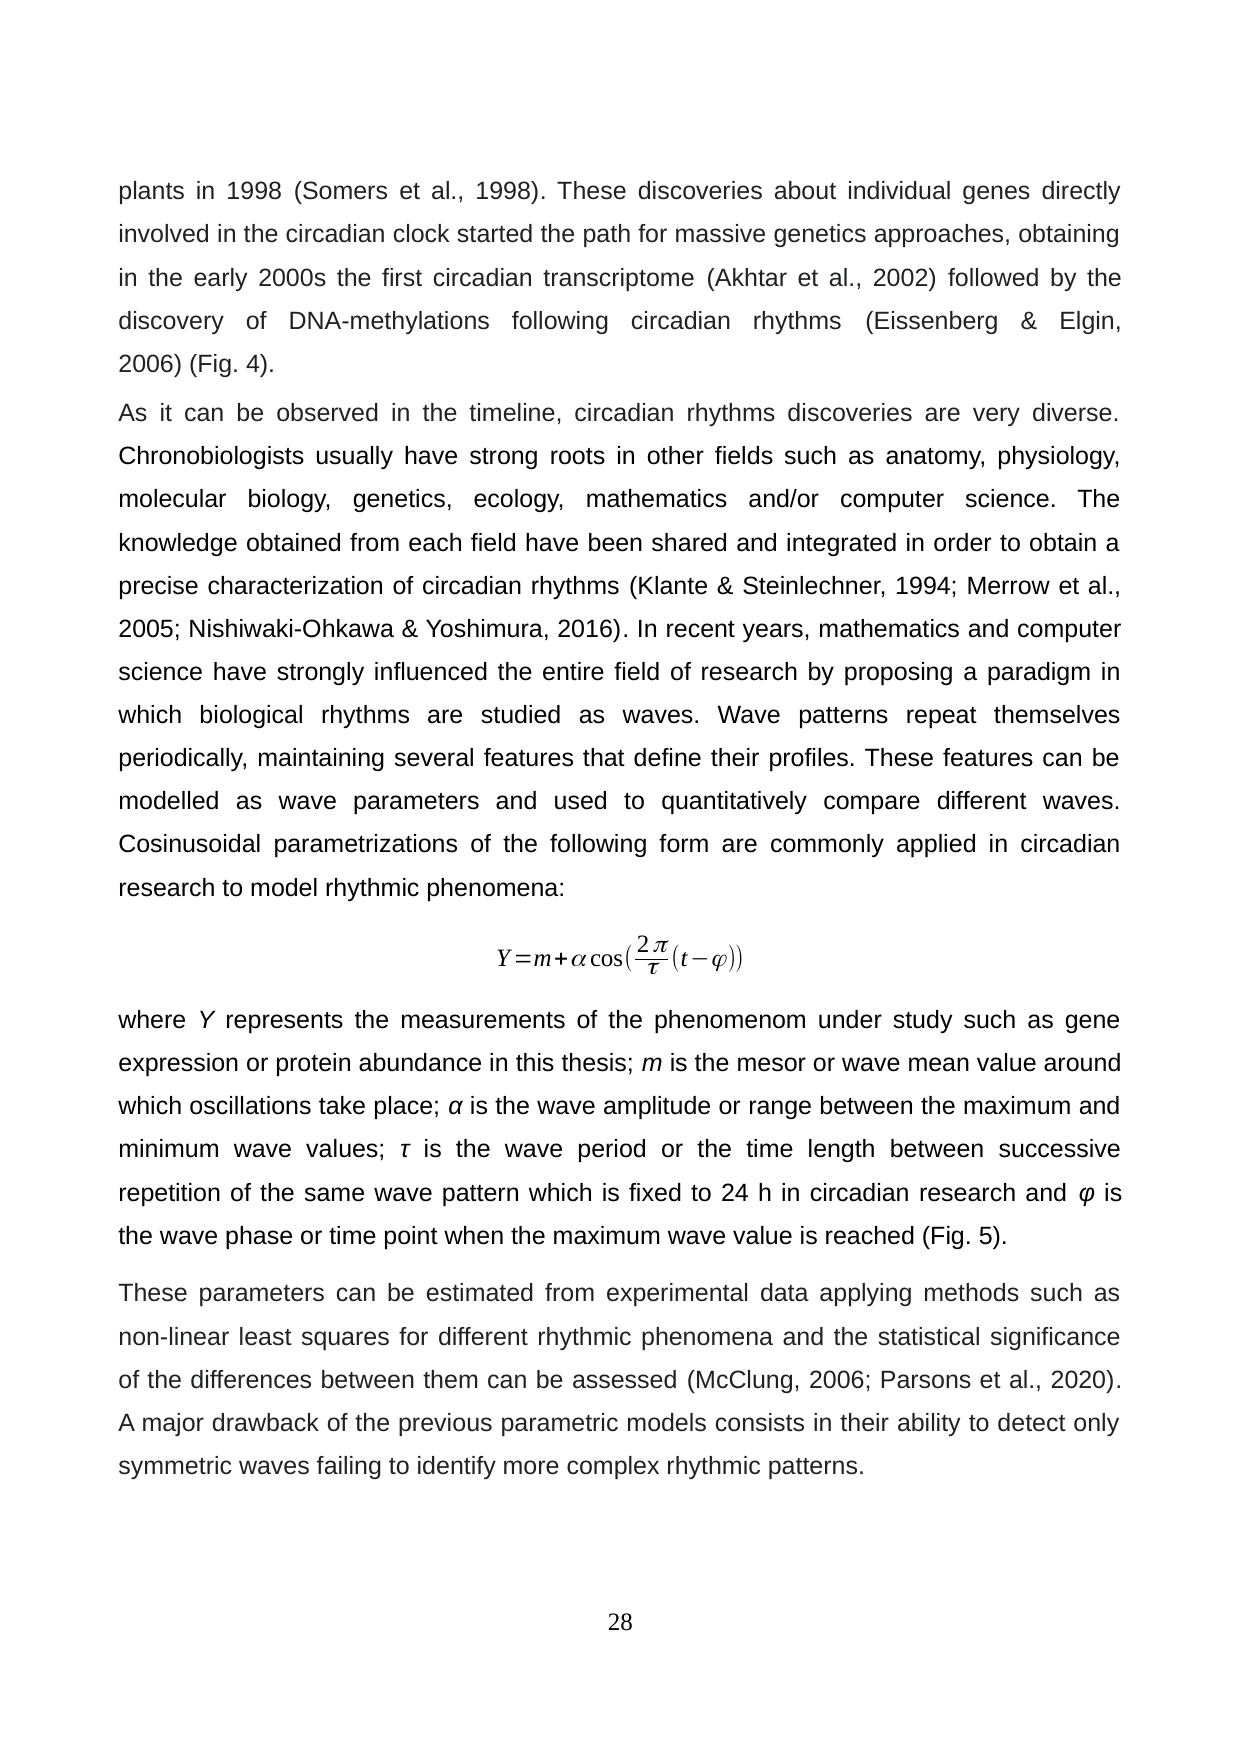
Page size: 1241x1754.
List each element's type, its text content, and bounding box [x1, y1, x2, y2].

text These parameters can be estimated from experimental data applying methods such as non-linear least squares for different rhythmic phenomena and the statistical significance of the differences between them can be assessed (McClung, 2006; Parsons et al., 2020)⁠⁠. A major drawback of the previous parametric models consists in their ability to detect only symmetric waves failing to identify more complex rhythmic patterns. [118, 1278, 1122, 1480]
text plants in 1998 (Somers et al., 1998)⁠. These discoveries about individual genes directly involved in the circadian clock started the path for massive genetics approaches, obtaining in the early 2000s the first circadian transcriptome (Akhtar et al., 2002)⁠ followed by the discovery of DNA-methylations following circadian rhythms (Eissenberg & Elgin, 2006)⁠ (Fig. 4). [118, 176, 1122, 378]
text As it can be observed in the timeline, circadian rhythms discoveries are very diverse. Chronobiologists usually have strong roots in other fields such as anatomy, physiology, molecular biology, genetics, ecology, mathematics and/or computer science. The knowledge obtained from each field have been shared and integrated in order to obtain a precise characterization of circadian rhythms (Klante & Steinlechner, 1994; Merrow et al., 2005; Nishiwaki-Ohkawa & Yoshimura, 2016)⁠. In recent years, mathematics and computer science have strongly influenced the entire field of research by proposing a paradigm in which biological rhythms are studied as waves. Wave patterns repeat themselves periodically, maintaining several features that define their profiles. These features can be modelled as wave parameters and used to quantitatively compare different waves. Cosinusoidal parametrizations of the following form are commonly applied in circadian research to model rhythmic phenomena: [118, 398, 1122, 901]
text where Y represents the measurements of the phenomenom under study such as gene expression or protein abundance in this thesis; m is the mesor or wave mean value around which oscillations take place; α is the wave amplitude or range between the maximum and minimum wave values; τ is the wave period or the time length between successive repetition of the same wave pattern which is fixed to 24 h in circadian research and φ is the wave phase or time point when the maximum wave value is reached (Fig. 5). [118, 1005, 1122, 1249]
